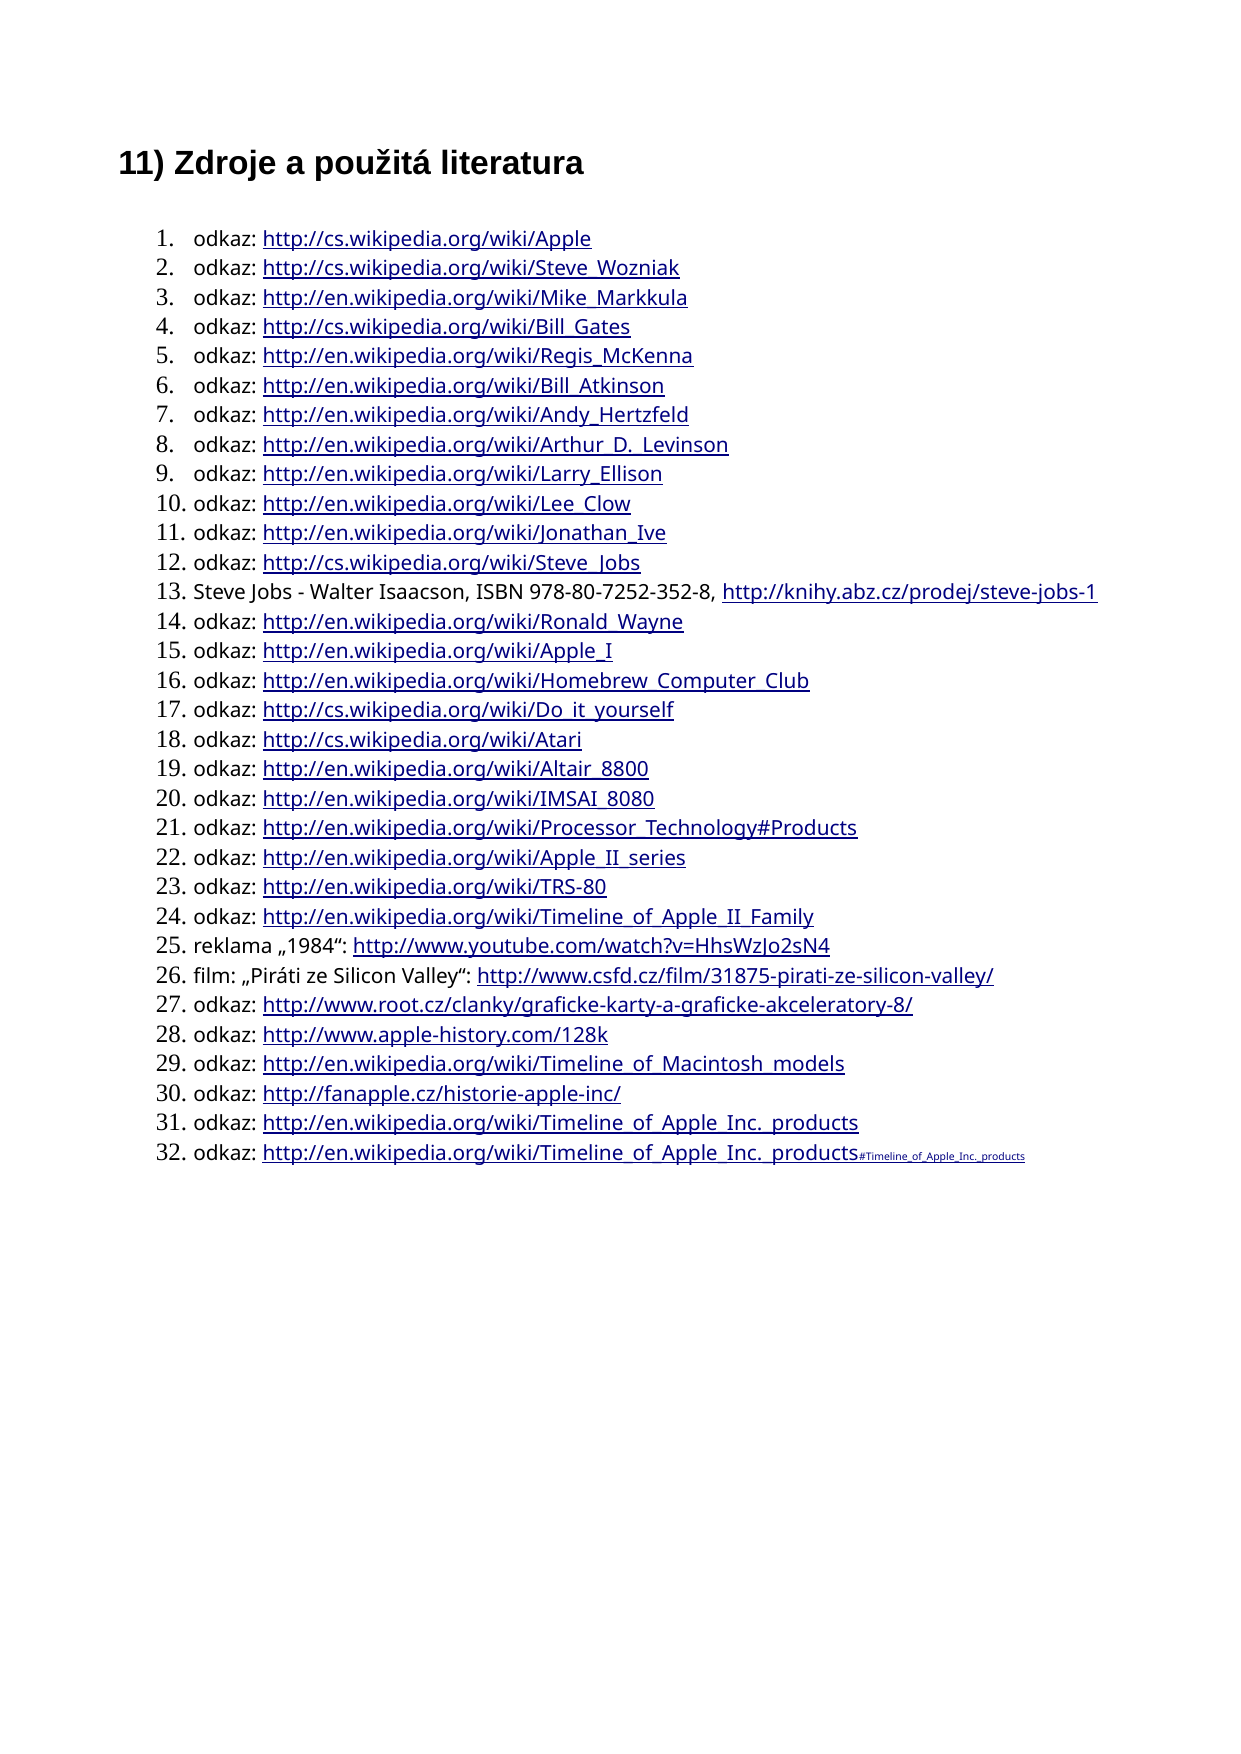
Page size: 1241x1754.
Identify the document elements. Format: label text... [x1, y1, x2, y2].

list odkaz: http://en.wikipedia.org/wiki/Timeline_of_Apple_Inc._products [156, 1107, 1122, 1137]
list odkaz: http://en.wikipedia.org/wiki/Larry_Ellison [156, 458, 1122, 488]
list odkaz: http://en.wikipedia.org/wiki/Processor_Technology#Products [156, 812, 1122, 842]
list odkaz: http://cs.wikipedia.org/wiki/Atari [156, 724, 1122, 753]
list odkaz: http://en.wikipedia.org/wiki/Jonathan_Ive [156, 517, 1122, 547]
list odkaz: http://www.apple-history.com/128k [156, 1019, 1122, 1048]
list Steve Jobs - Walter Isaacson, ISBN 978-80-7252-352-8, http://knihy.abz.cz/prodej/steve-jobs-1 [156, 576, 1122, 606]
list odkaz: http://en.wikipedia.org/wiki/Timeline_of_Apple_II_Family [156, 901, 1122, 930]
list odkaz: http://cs.wikipedia.org/wiki/Do_it_yourself [156, 694, 1122, 724]
list odkaz: http://en.wikipedia.org/wiki/Bill_Atkinson [156, 370, 1122, 399]
list odkaz: http://en.wikipedia.org/wiki/Altair_8800 [156, 753, 1122, 783]
list odkaz: http://en.wikipedia.org/wiki/IMSAI_8080 [156, 783, 1122, 812]
list odkaz: http://www.root.cz/clanky/graficke-karty-a-graficke-akceleratory-8/ [156, 989, 1122, 1019]
list reklama „1984“: http://www.youtube.com/watch?v=HhsWzJo2sN4 [156, 930, 1122, 960]
list odkaz: http://cs.wikipedia.org/wiki/Bill_Gates [156, 311, 1122, 341]
list odkaz: http://en.wikipedia.org/wiki/Andy_Hertzfeld [156, 399, 1122, 429]
list odkaz: http://en.wikipedia.org/wiki/Arthur_D._Levinson [156, 429, 1122, 458]
list film: „Piráti ze Silicon Valley“: http://www.csfd.cz/film/31875-pirati-ze-silicon-valley/ [156, 960, 1122, 989]
list odkaz: http://en.wikipedia.org/wiki/Ronald_Wayne [156, 606, 1122, 635]
list odkaz: http://en.wikipedia.org/wiki/Apple_II_series [156, 842, 1122, 871]
list odkaz: http://en.wikipedia.org/wiki/Homebrew_Computer_Club [156, 665, 1122, 694]
list odkaz: http://en.wikipedia.org/wiki/TRS-80 [156, 871, 1122, 901]
list odkaz: http://en.wikipedia.org/wiki/Timeline_of_Macintosh_models [156, 1048, 1122, 1078]
list odkaz: http://en.wikipedia.org/wiki/Timeline_of_Apple_Inc._products#Timeline_of_Apple_Inc._products [156, 1137, 1122, 1166]
list odkaz: http://cs.wikipedia.org/wiki/Steve_Wozniak [156, 252, 1122, 282]
list odkaz: http://fanapple.cz/historie-apple-inc/ [156, 1078, 1122, 1107]
list odkaz: http://cs.wikipedia.org/wiki/Steve_Jobs [156, 547, 1122, 576]
list odkaz: http://en.wikipedia.org/wiki/Regis_McKenna [156, 341, 1122, 370]
list odkaz: http://en.wikipedia.org/wiki/Lee_Clow [156, 488, 1122, 517]
list odkaz: http://en.wikipedia.org/wiki/Apple_I [156, 635, 1122, 665]
subtitle 11) Zdroje a použitá literatura [118, 143, 1122, 182]
list odkaz: http://en.wikipedia.org/wiki/Mike_Markkula [156, 282, 1122, 311]
list odkaz: http://cs.wikipedia.org/wiki/Apple [156, 223, 1122, 252]
